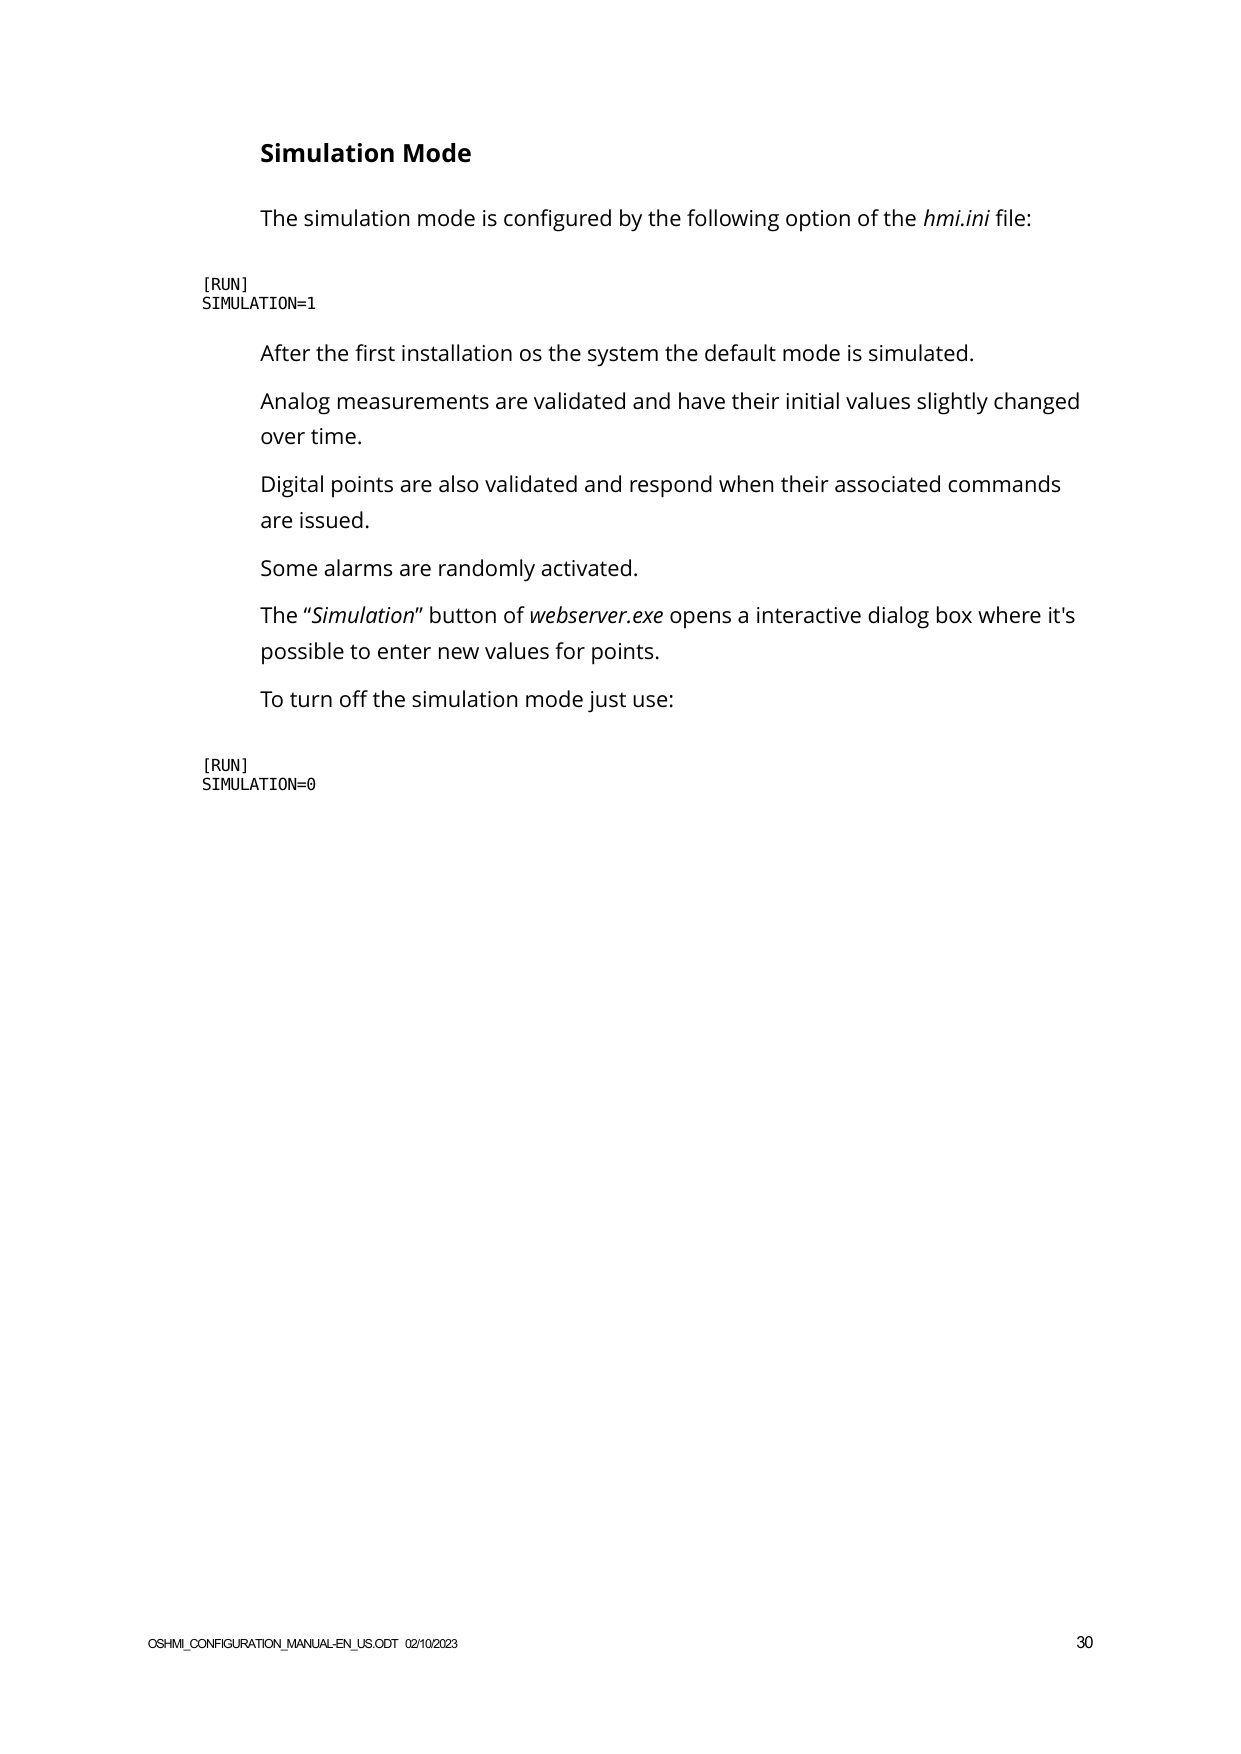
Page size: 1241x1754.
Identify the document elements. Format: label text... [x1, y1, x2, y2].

text To turn off the simulation mode just use: [260, 684, 1093, 713]
text SIMULATION=1 [202, 294, 1093, 314]
text After the first installation os the system the default mode is simulated. [260, 338, 1093, 368]
text SIMULATION=0 [202, 775, 1093, 794]
text Digital points are also validated and respond when their associated commands are issued. [260, 469, 1093, 534]
text [RUN] [202, 756, 1093, 775]
text [RUN] [202, 275, 1093, 294]
text Analog measurements are validated and have their initial values slightly changed over time. [260, 386, 1093, 451]
text The simulation mode is configured by the following option of the hmi.ini file: [260, 203, 1093, 233]
text The “Simulation” button of webserver.exe opens a interactive dialog box where it's possible to enter new values for points. [260, 600, 1093, 666]
text Some alarms are randomly activated. [260, 552, 1093, 582]
subtitle Simulation Mode [260, 136, 1093, 170]
